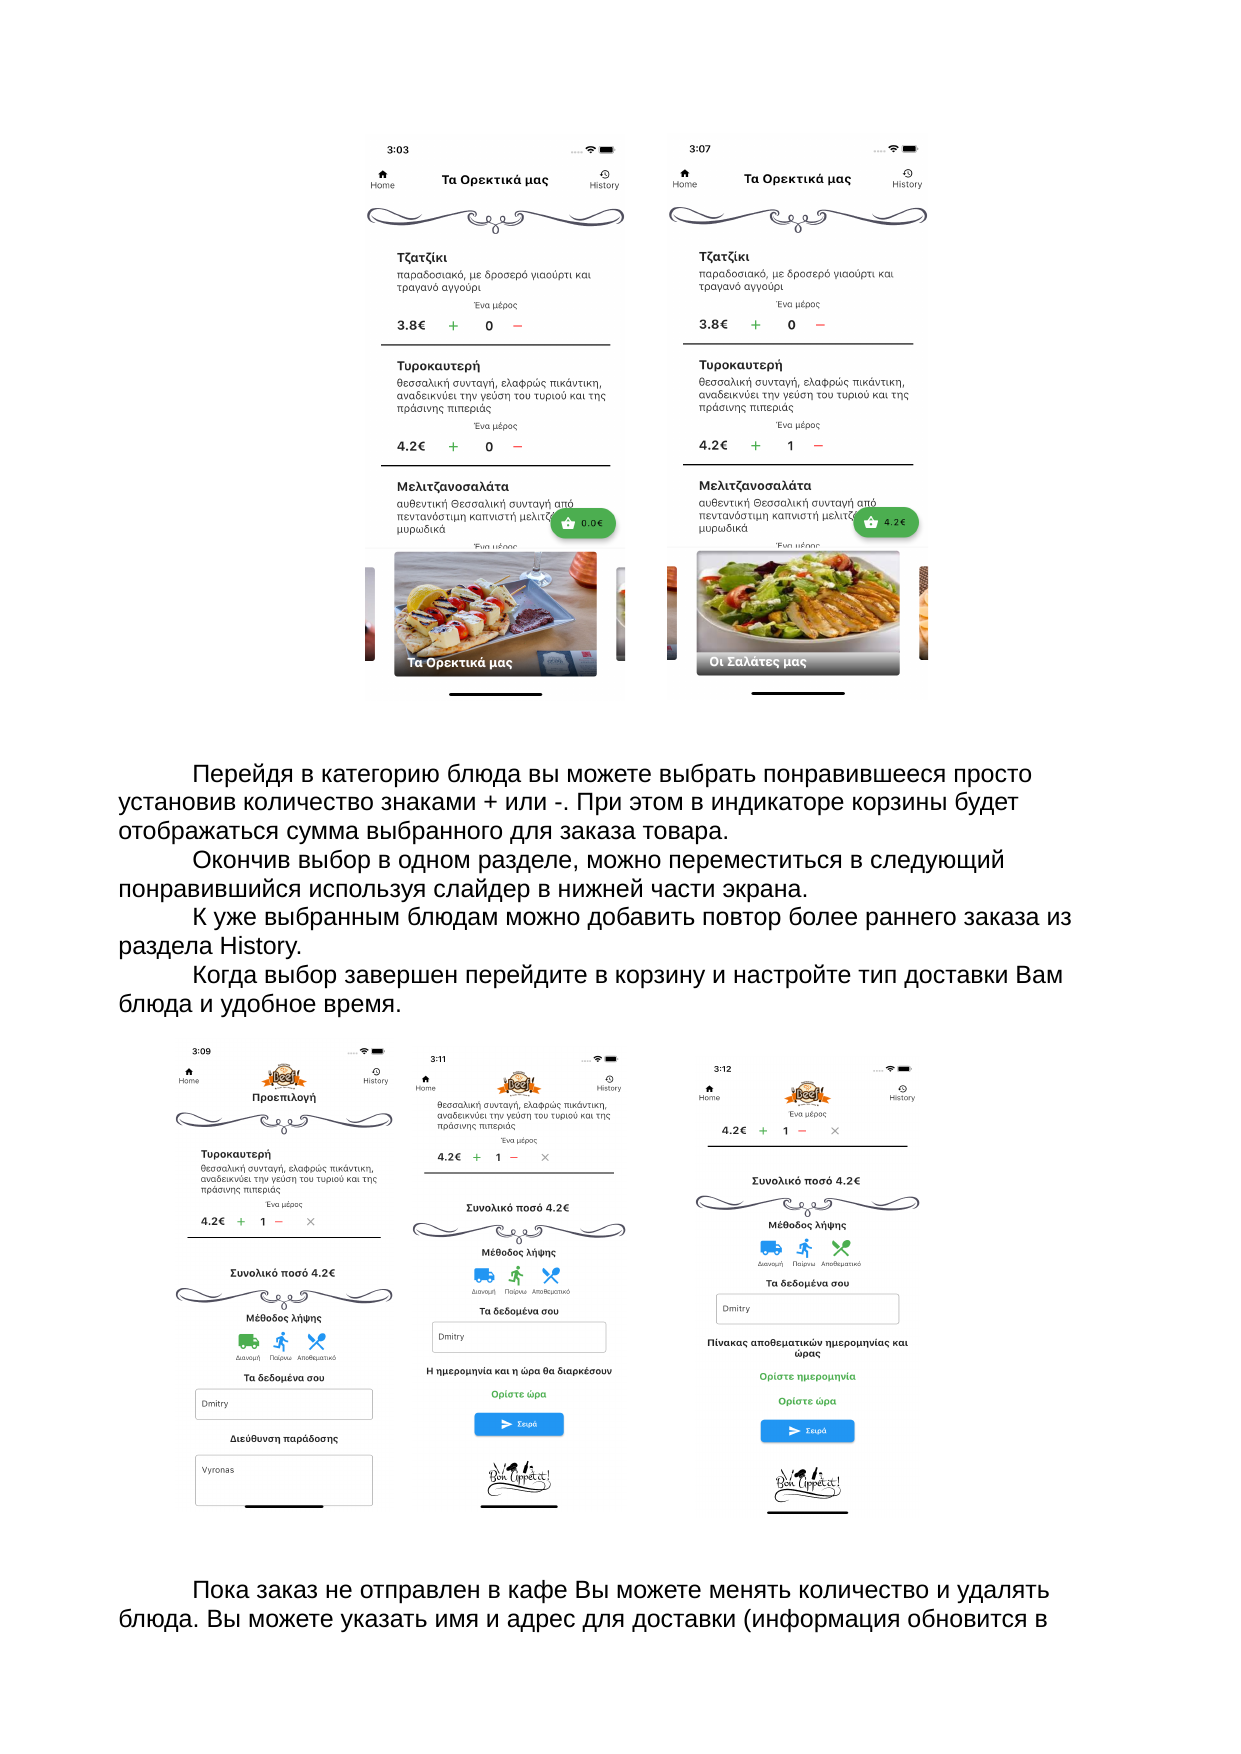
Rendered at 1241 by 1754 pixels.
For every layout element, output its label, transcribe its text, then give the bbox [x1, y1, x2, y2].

text Пока заказ не отправлен в кафе Вы можете менять количество и удалять блюда. Вы можете указать имя и адрес для доставки (информация обновится в [118, 1575, 1122, 1633]
picture [412, 1046, 627, 1512]
text К уже выбранным блюдам можно добавить повтор более раннего заказа из раздела History. [118, 902, 1122, 960]
picture [667, 133, 929, 700]
picture [694, 1056, 921, 1518]
picture [174, 1038, 394, 1512]
text Когда выбор завершен перейдите в корзину и настройте тип доставки Вам блюда и удобное время. [118, 960, 1122, 1017]
picture [365, 134, 626, 701]
text Перейдя в категорию блюда вы можете выбрать понравившееся просто установив количество знаками + или -. При этом в индикаторе корзины будет отображаться сумма выбранного для заказа товара. [118, 730, 1122, 845]
text Окончив выбор в одном разделе, можно переместиться в следующий понравившийся используя слайдер в нижней части экрана. [118, 845, 1122, 902]
